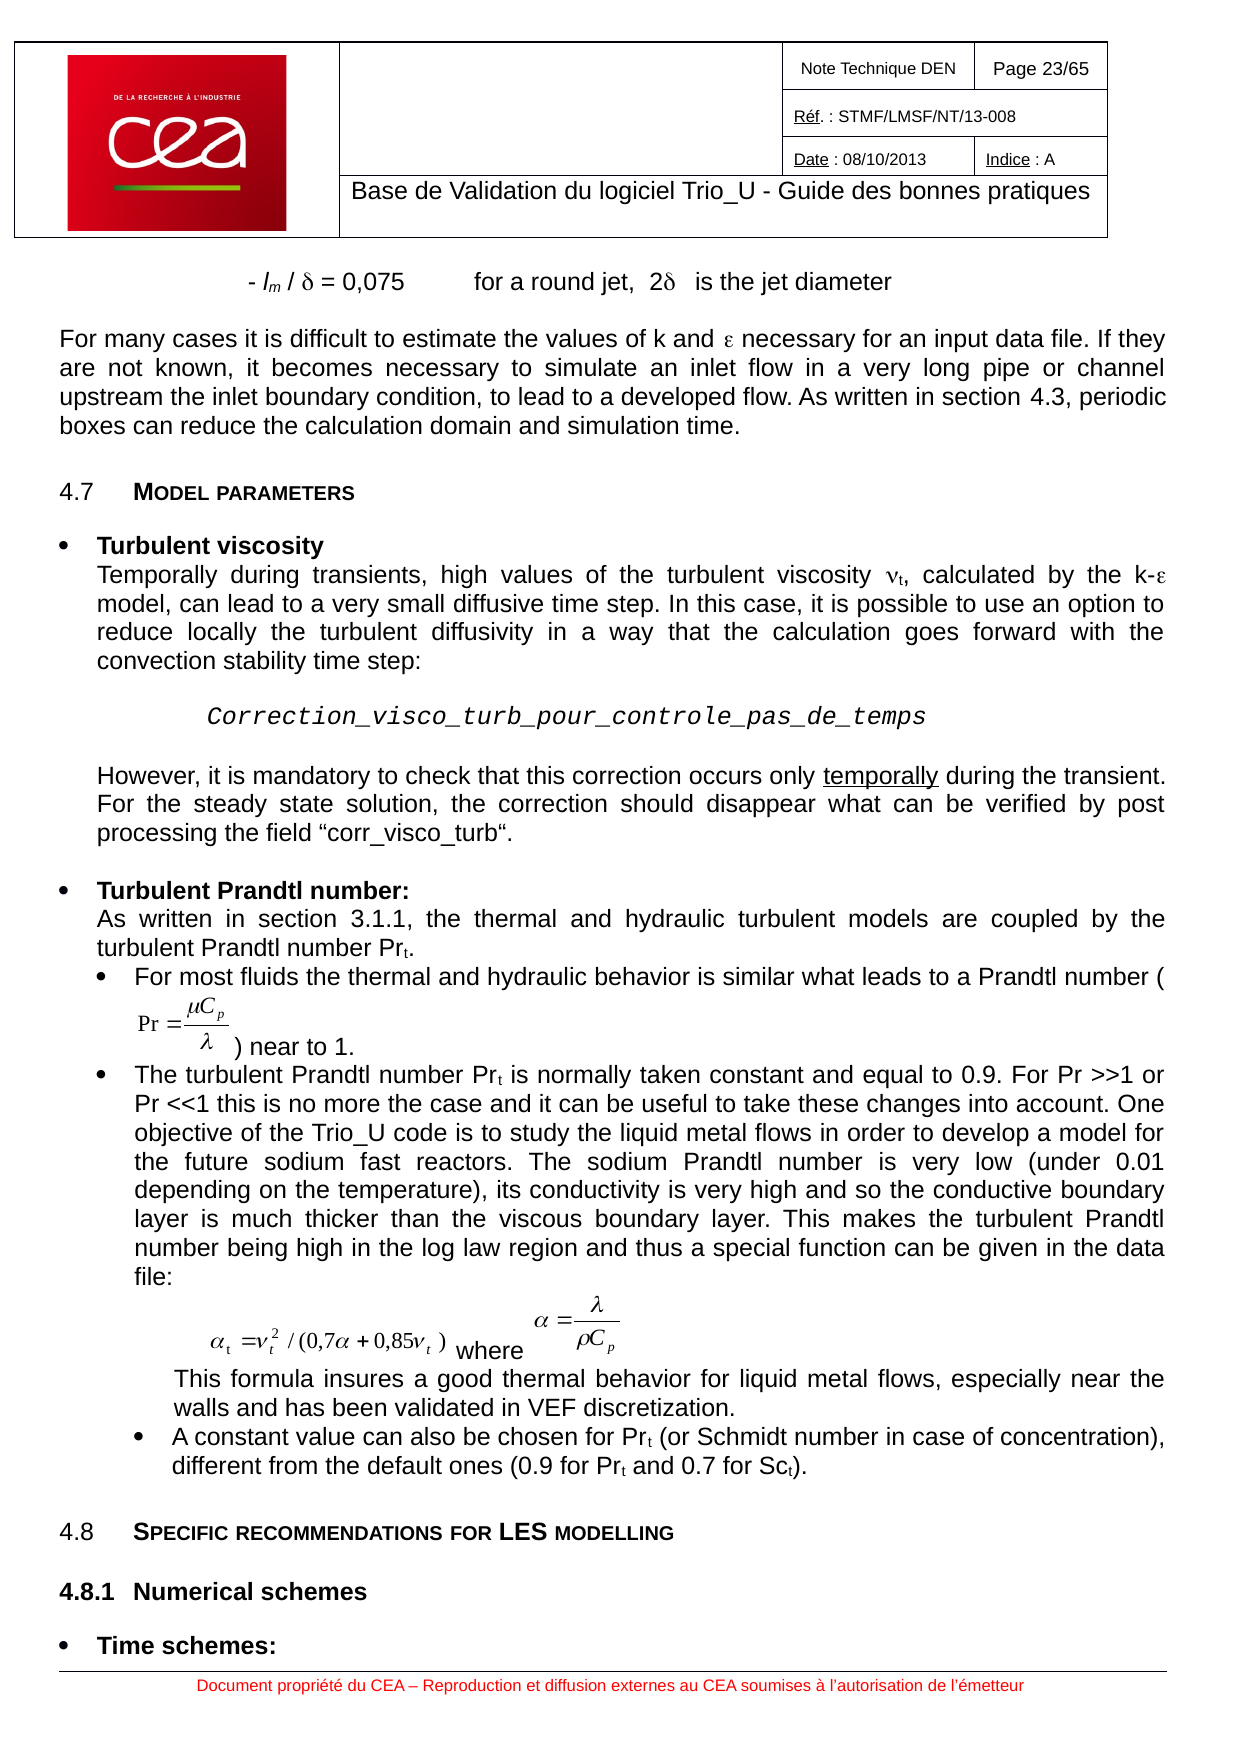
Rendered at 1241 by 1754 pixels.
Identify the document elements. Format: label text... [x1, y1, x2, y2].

text Correction_visco_turb_pour_controle_pas_de_temps [97, 703, 1167, 732]
picture [67, 55, 287, 231]
text As written in section 3.1.1, the thermal and hydraulic turbulent models are coupled by the turbulent Prandtl number Prt. [97, 904, 1167, 962]
list For most fluids the thermal and hydraulic behavior is similar what leads to a Prandtl number () near to 1. [97, 962, 1167, 1060]
text However, it is mandatory to check that this correction occurs only temporally during the transient. For the steady state solution, the correction should disappear what can be verified by post processing the field “corr_visco_turb“. [97, 761, 1167, 847]
list Turbulent Prandtl number: [59, 876, 1167, 904]
text Temporally during transients, high values of the turbulent viscosity t, calculated by the k- model, can lead to a very small diffusive time step. In this case, it is possible to use an option to reduce locally the turbulent diffusivity in a way that the calculation goes forward with the convection stability time step: [97, 560, 1167, 675]
text This formula insures a good thermal behavior for liquid metal flows, especially near the walls and has been validated in VEF discretization. [174, 1364, 1167, 1422]
list The turbulent Prandtl number Prt is normally taken constant and equal to 0.9. For Pr >>1 or Pr <<1 this is no more the case and it can be useful to take these changes into account. One objective of the Trio_U code is to study the liquid metal flows in order to develop a model for the future sodium fast reactors. The sodium Prandtl number is very low (under 0.01 depending on the temperature), its conductivity is very high and so the conductive boundary layer is much thicker than the viscous boundary layer. This makes the turbulent Prandtl number being high in the log law region and thus a special function can be given in the data file: [97, 1060, 1167, 1290]
subtitle Numerical schemes [59, 1577, 1167, 1606]
list Time schemes: [59, 1631, 1167, 1659]
text For many cases it is difficult to estimate the values of k and  necessary for an input data file. If they are not known, it becomes necessary to simulate an inlet flow in a very long pipe or channel upstream the inlet boundary condition, to lead to a developed flow. As written in section 4.3, periodic boxes can reduce the calculation domain and simulation time. [59, 324, 1167, 439]
text where [133, 1290, 1167, 1364]
subtitle Specific recommendations for LES modelling [59, 1517, 1167, 1546]
list Turbulent viscosity [59, 531, 1167, 560]
text - lm /  = 0,075 for a round jet, 2 is the jet diameter [97, 267, 1167, 296]
subtitle Model parameters [59, 477, 1167, 506]
list A constant value can also be chosen for Prt (or Schmidt number in case of concentration), different from the default ones (0.9 for Prt and 0.7 for Sct). [134, 1422, 1167, 1479]
